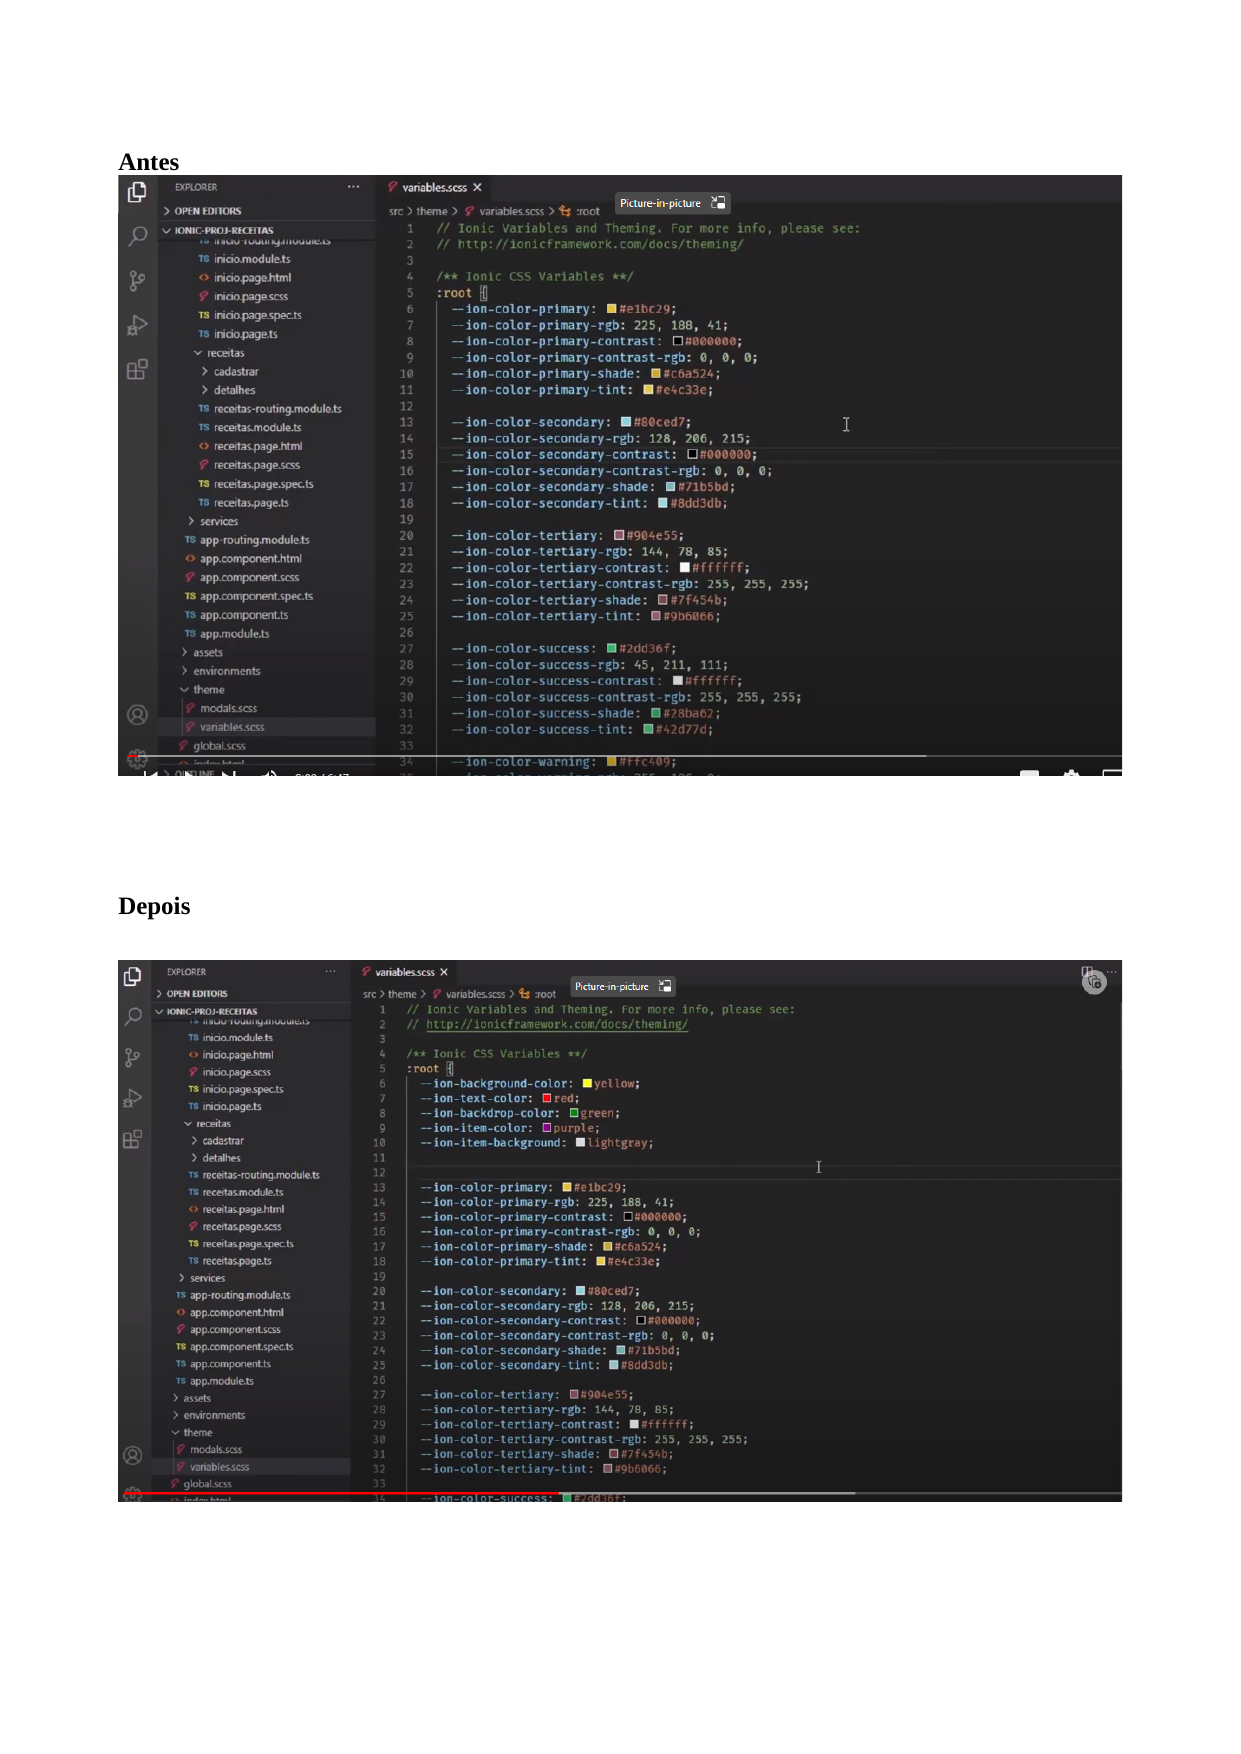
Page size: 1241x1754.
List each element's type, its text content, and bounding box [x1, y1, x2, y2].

text Depois [118, 891, 1122, 919]
picture [118, 948, 1123, 1502]
text Antes [118, 147, 1122, 175]
picture [118, 175, 1123, 776]
